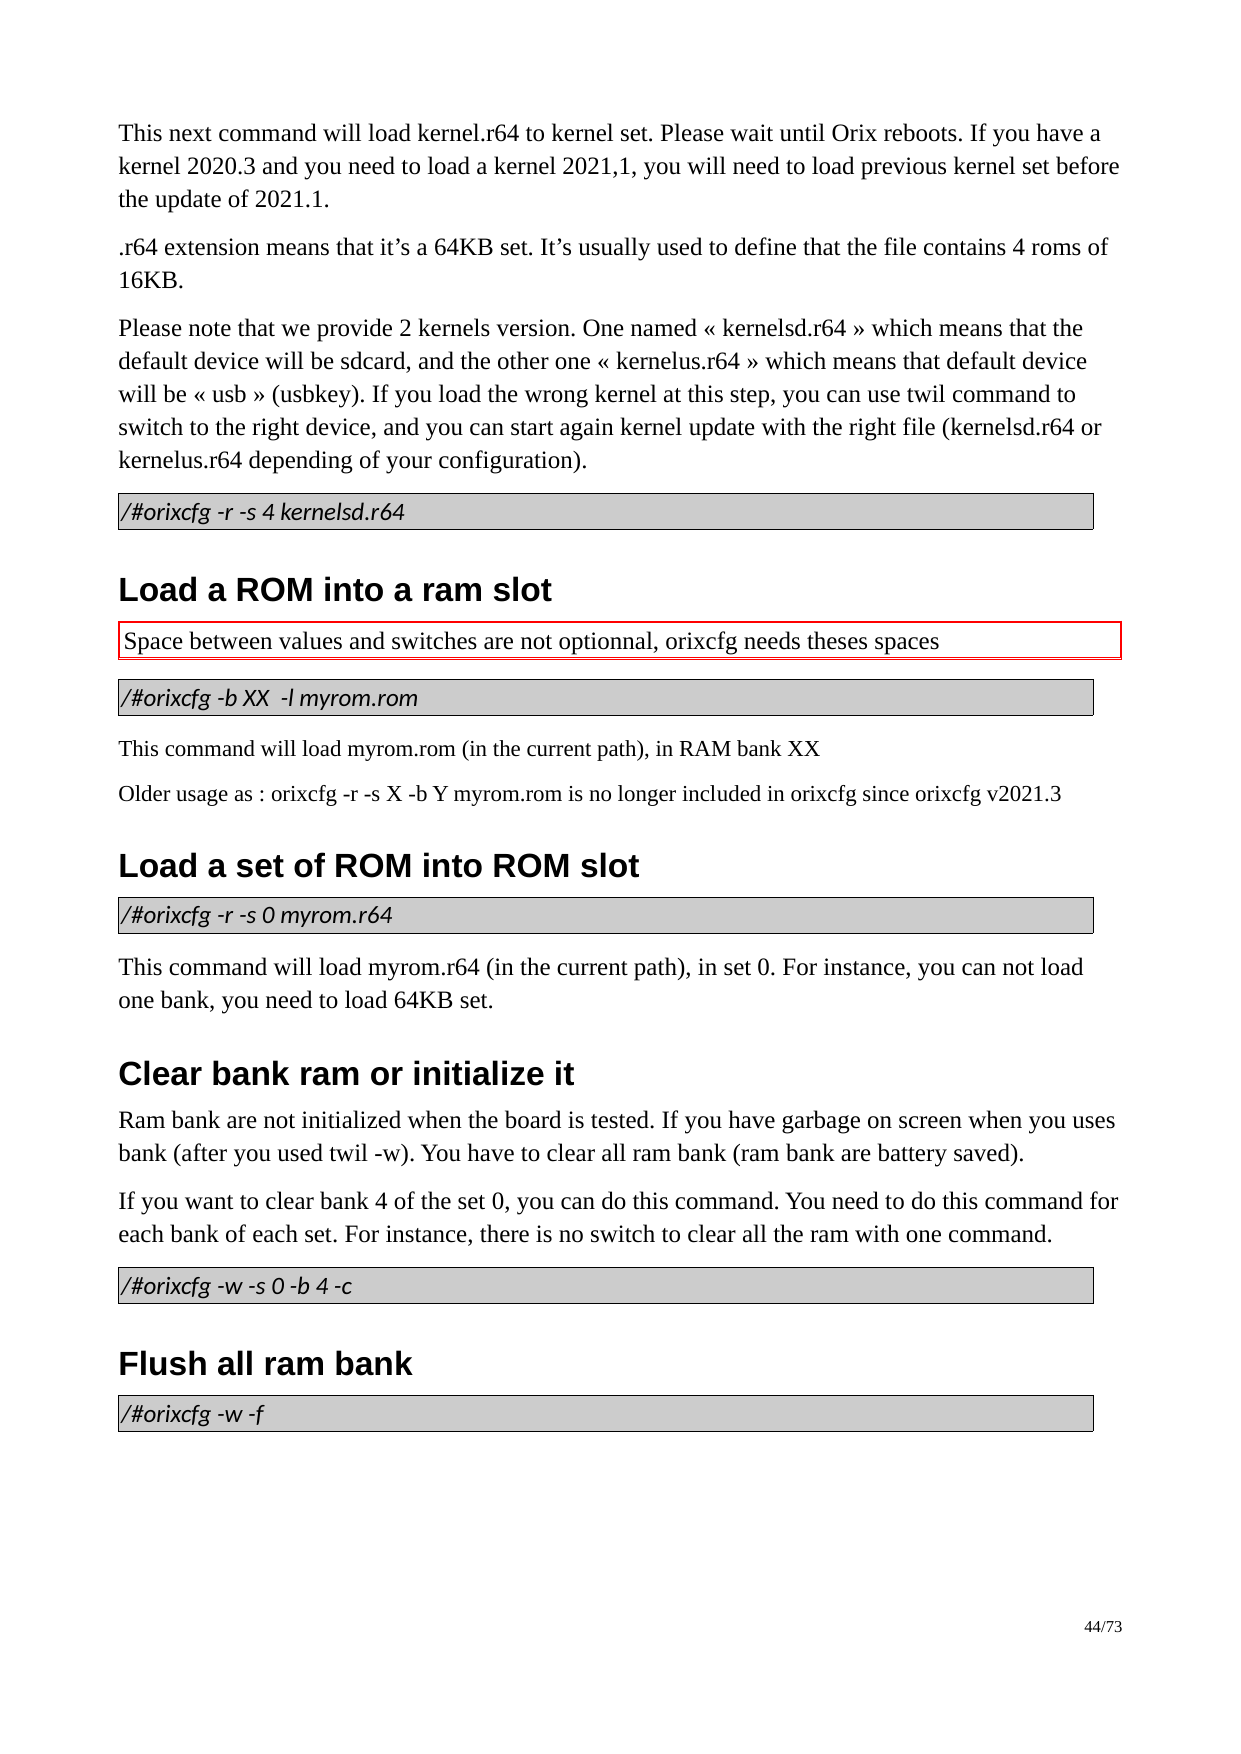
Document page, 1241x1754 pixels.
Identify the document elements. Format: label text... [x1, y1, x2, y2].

text /#orixcfg -w -s 0 -b 4 -c [119, 1268, 1093, 1303]
text Space between values and switches are not optionnal, orixcfg needs theses spaces [120, 623, 1120, 657]
subtitle Load a ROM into a ram slot [118, 569, 1122, 608]
text /#orixcfg -w -f [119, 1396, 1093, 1431]
text Older usage as : orixcfg -r -s X -b Y myrom.rom is no longer included in orixcfg since orixcfg v2021.3 [118, 779, 1122, 806]
text Please note that we provide 2 kernels version. One named « kernelsd.r64 » which means that the default device will be sdcard, and the other one « kernelus.r64 » which means that default device will be « usb » (usbkey). If you load the wrong kernel at this step, you can use twil command to switch to the right device, and you can start again kernel update with the right file (kernelsd.r64 or kernelus.r64 depending of your configuration). [118, 313, 1122, 474]
subtitle Clear bank ram or initialize it [118, 1054, 1122, 1093]
text Ram bank are not initialized when the board is tested. If you have garbage on screen when you uses bank (after you used twil -w). You have to clear all ram bank (ram bank are battery saved). [118, 1105, 1122, 1167]
text If you want to clear bank 4 of the set 0, you can do this command. You need to do this command for each bank of each set. For instance, there is no switch to clear all the ram with one command. [118, 1186, 1122, 1248]
subtitle Load a set of ROM into ROM slot [118, 845, 1122, 884]
text This command will load myrom.rom (in the current path), in RAM bank XX [118, 734, 1122, 761]
text This command will load myrom.r64 (in the current path), in set 0. For instance, you can not load one bank, you need to load 64KB set. [118, 952, 1122, 1014]
subtitle Flush all ram bank [118, 1343, 1122, 1382]
text /#orixcfg -r -s 4 kernelsd.r64 [119, 494, 1093, 529]
text /#orixcfg -r -s 0 myrom.r64 [119, 898, 1093, 933]
text .r64 extension means that it’s a 64KB set. It’s usually used to define that the file contains 4 roms of 16KB. [118, 232, 1122, 294]
text This next command will load kernel.r64 to kernel set. Please wait until Orix reboots. If you have a kernel 2020.3 and you need to load a kernel 2021,1, you will need to load previous kernel set before the update of 2021.1. [118, 118, 1122, 213]
text /#orixcfg -b XX -l myrom.rom [119, 680, 1093, 715]
